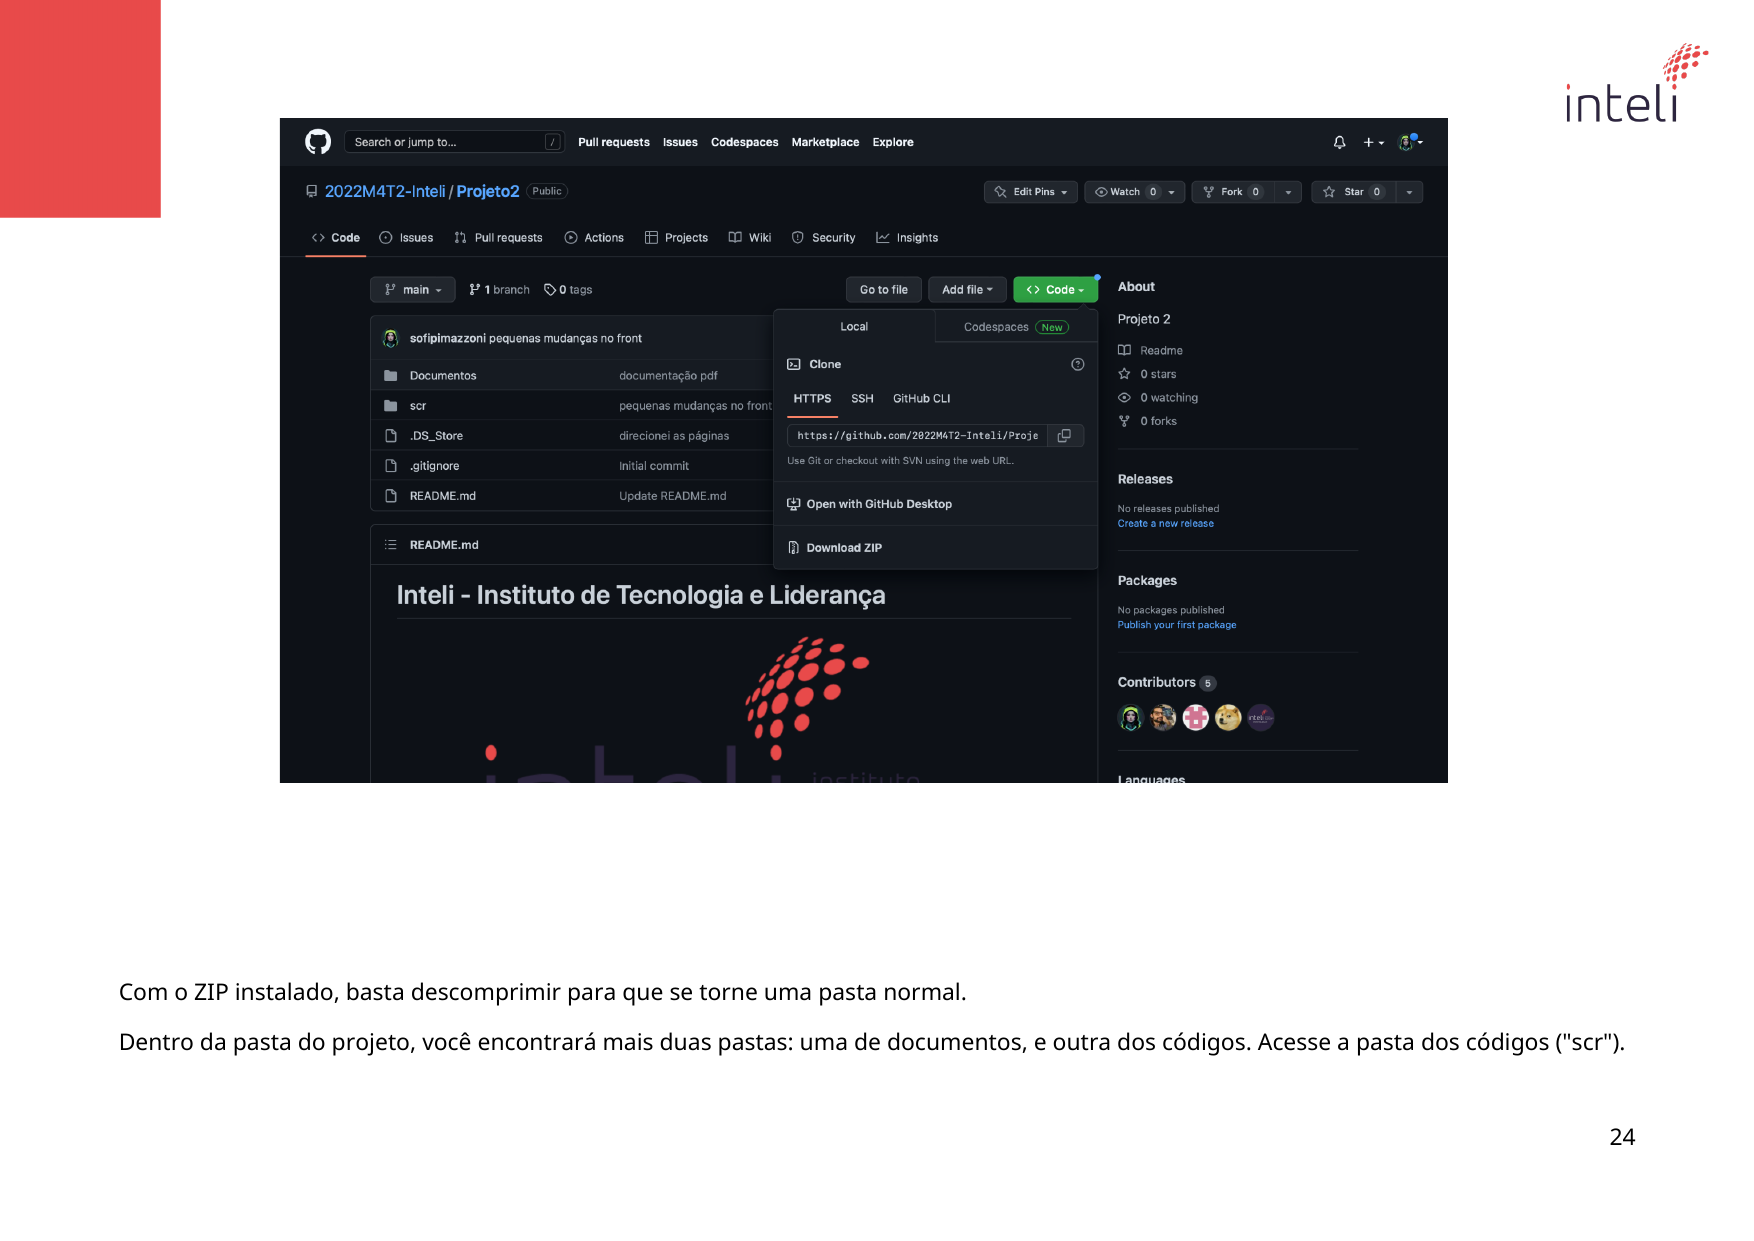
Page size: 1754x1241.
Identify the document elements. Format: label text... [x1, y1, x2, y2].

picture [279, 118, 1448, 783]
text Dentro da pasta do projeto, você encontrará mais duas pastas: uma de documentos, e outra dos códigos. Acesse a pasta dos códigos ("scr"). [118, 1026, 1636, 1057]
picture [0, 0, 161, 218]
text Com o ZIP instalado, basta descomprimir para que se torne uma pasta normal. [118, 976, 1636, 1007]
picture [1566, 43, 1709, 122]
